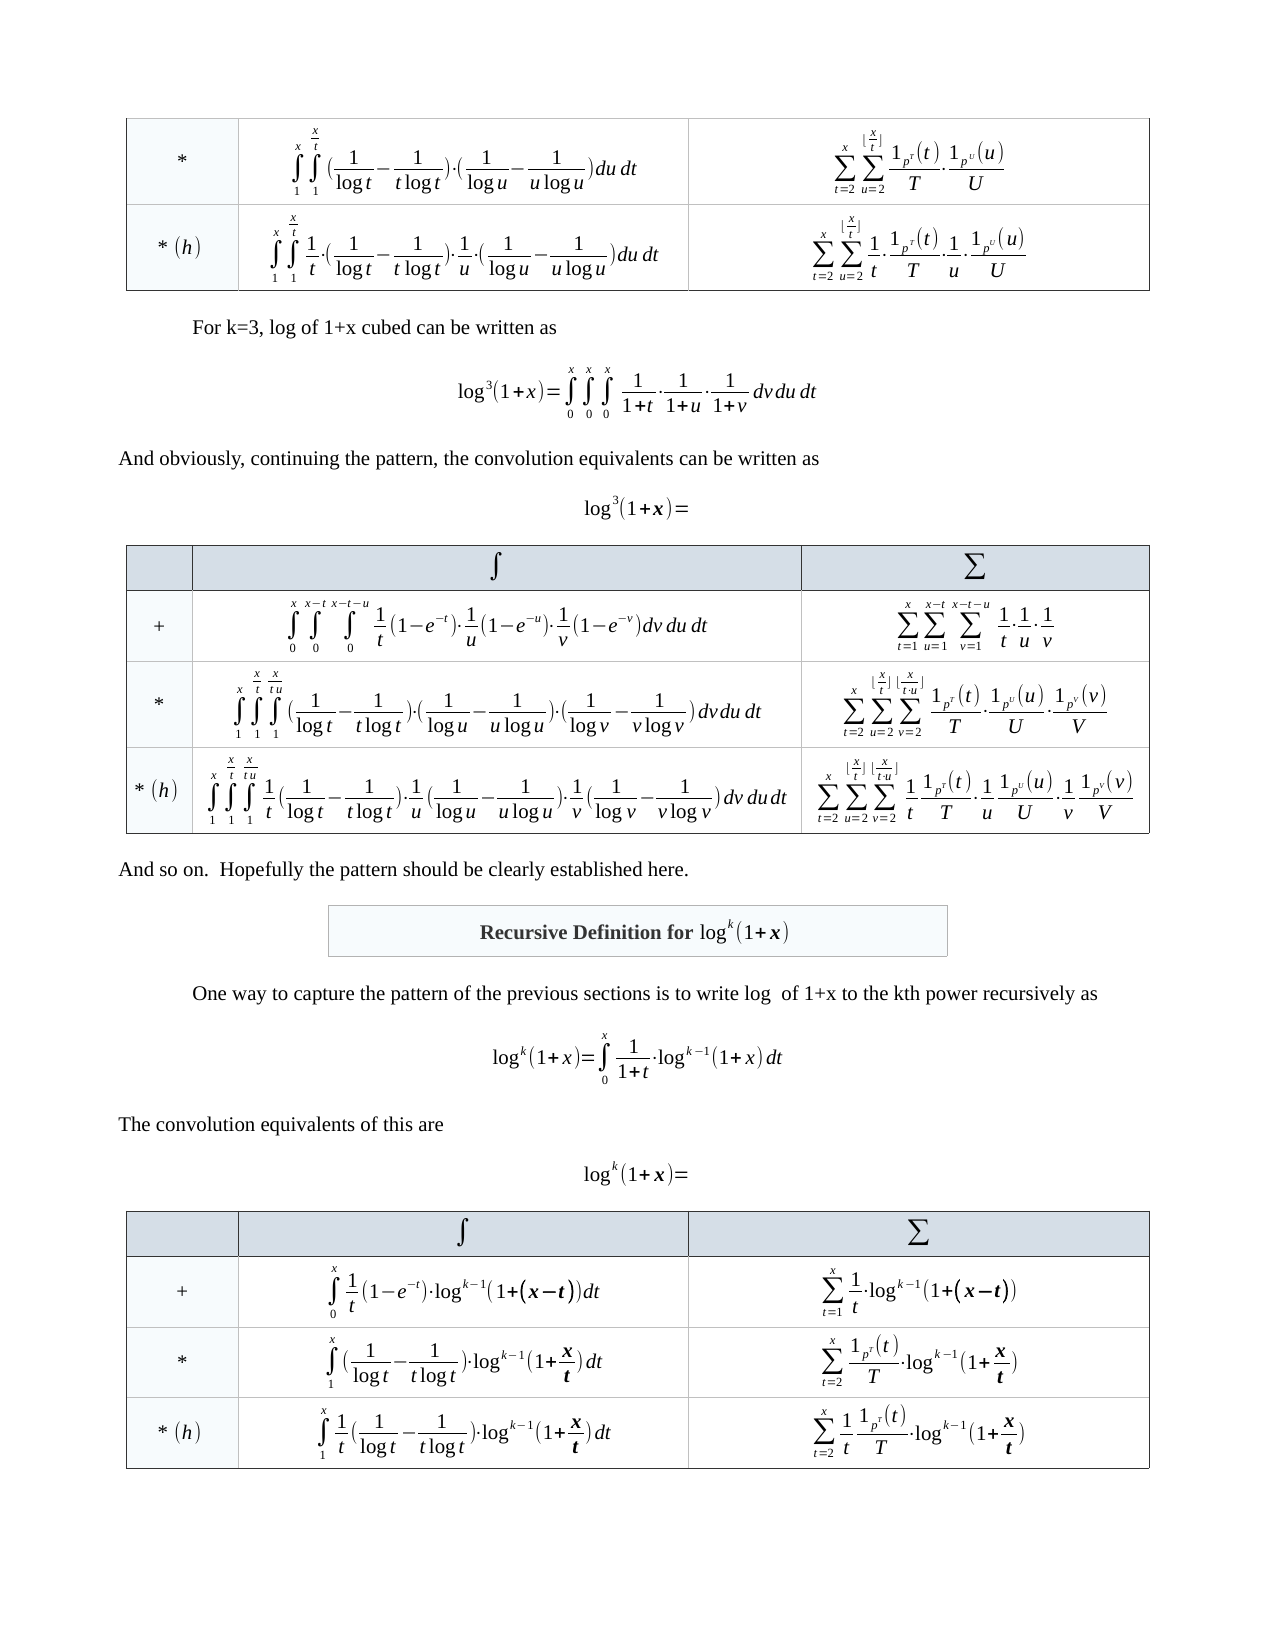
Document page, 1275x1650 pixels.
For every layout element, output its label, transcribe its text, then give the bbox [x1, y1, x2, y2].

table_cell [689, 205, 1149, 290]
table_cell [689, 1398, 1149, 1468]
table_cell * [127, 205, 238, 290]
table_cell [689, 1328, 1149, 1397]
table_cell [239, 205, 688, 290]
table_header [689, 1212, 1149, 1256]
table_cell [239, 1328, 688, 1397]
table_cell [689, 1257, 1149, 1327]
text And so on. Hopefully the pattern should be clearly established here. [118, 857, 1157, 881]
text Recursive Definition for [329, 906, 947, 956]
table_cell [239, 119, 688, 204]
table_cell * [127, 748, 192, 833]
text And obviously, continuing the pattern, the convolution equivalents can be written as [118, 446, 1157, 470]
table_cell * [127, 119, 238, 204]
table_cell [239, 1257, 688, 1327]
table_cell [689, 119, 1149, 204]
table_header [802, 546, 1149, 590]
table_header [127, 1212, 238, 1256]
table_cell [193, 591, 801, 661]
table_cell [193, 748, 801, 833]
table_cell + [127, 1257, 238, 1327]
table_cell [193, 662, 801, 747]
text One way to capture the pattern of the previous sections is to write log of 1+x to the kth power recursively as [118, 980, 1157, 1004]
table_cell * [127, 1398, 238, 1468]
table_cell * [127, 662, 192, 747]
table_header [127, 546, 192, 590]
table_cell [239, 1398, 688, 1468]
text The convolution equivalents of this are [118, 1112, 1157, 1136]
table_cell * [127, 1328, 238, 1397]
table_header [193, 546, 801, 590]
table_header [239, 1212, 688, 1256]
table_cell [802, 591, 1149, 661]
table_cell + [127, 591, 192, 661]
text For k=3, log of 1+x cubed can be written as [118, 314, 1157, 339]
table_cell [802, 662, 1149, 747]
table_cell [802, 748, 1149, 833]
